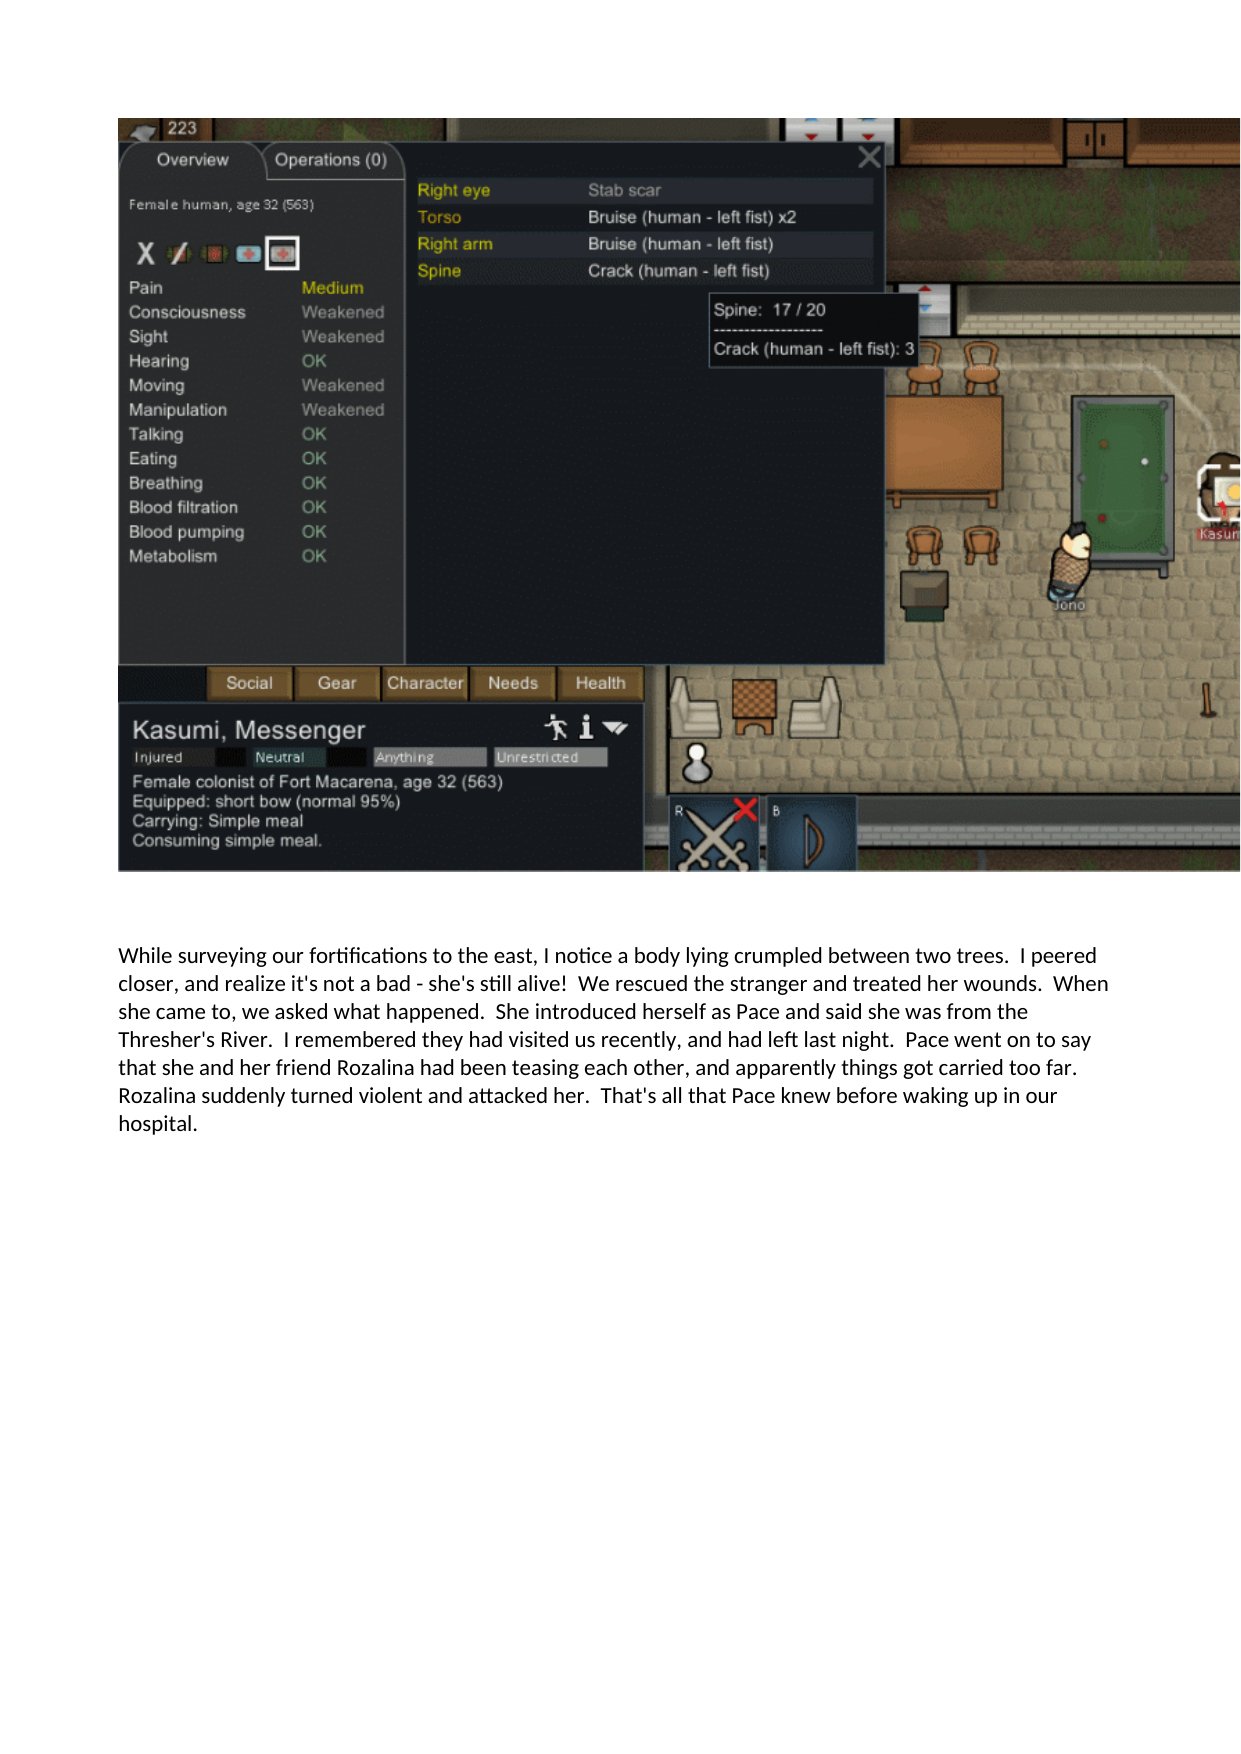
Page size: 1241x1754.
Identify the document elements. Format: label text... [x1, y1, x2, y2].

text While surveying our fortifications to the east, I notice a body lying crumpled between two trees. I peered closer, and realize it's not a bad - she's still alive! We rescued the stranger and treated her wounds. When she came to, we asked what happened. She introduced herself as Pace and said she was from the Thresher's River. I remembered they had visited us recently, and had left last night. Pace went on to say that she and her friend Rozalina had been teasing each other, and apparently things got carried too far. Rozalina suddenly turned violent and attacked her. That's all that Pace knew before waking up in our hospital. [118, 941, 1122, 1137]
